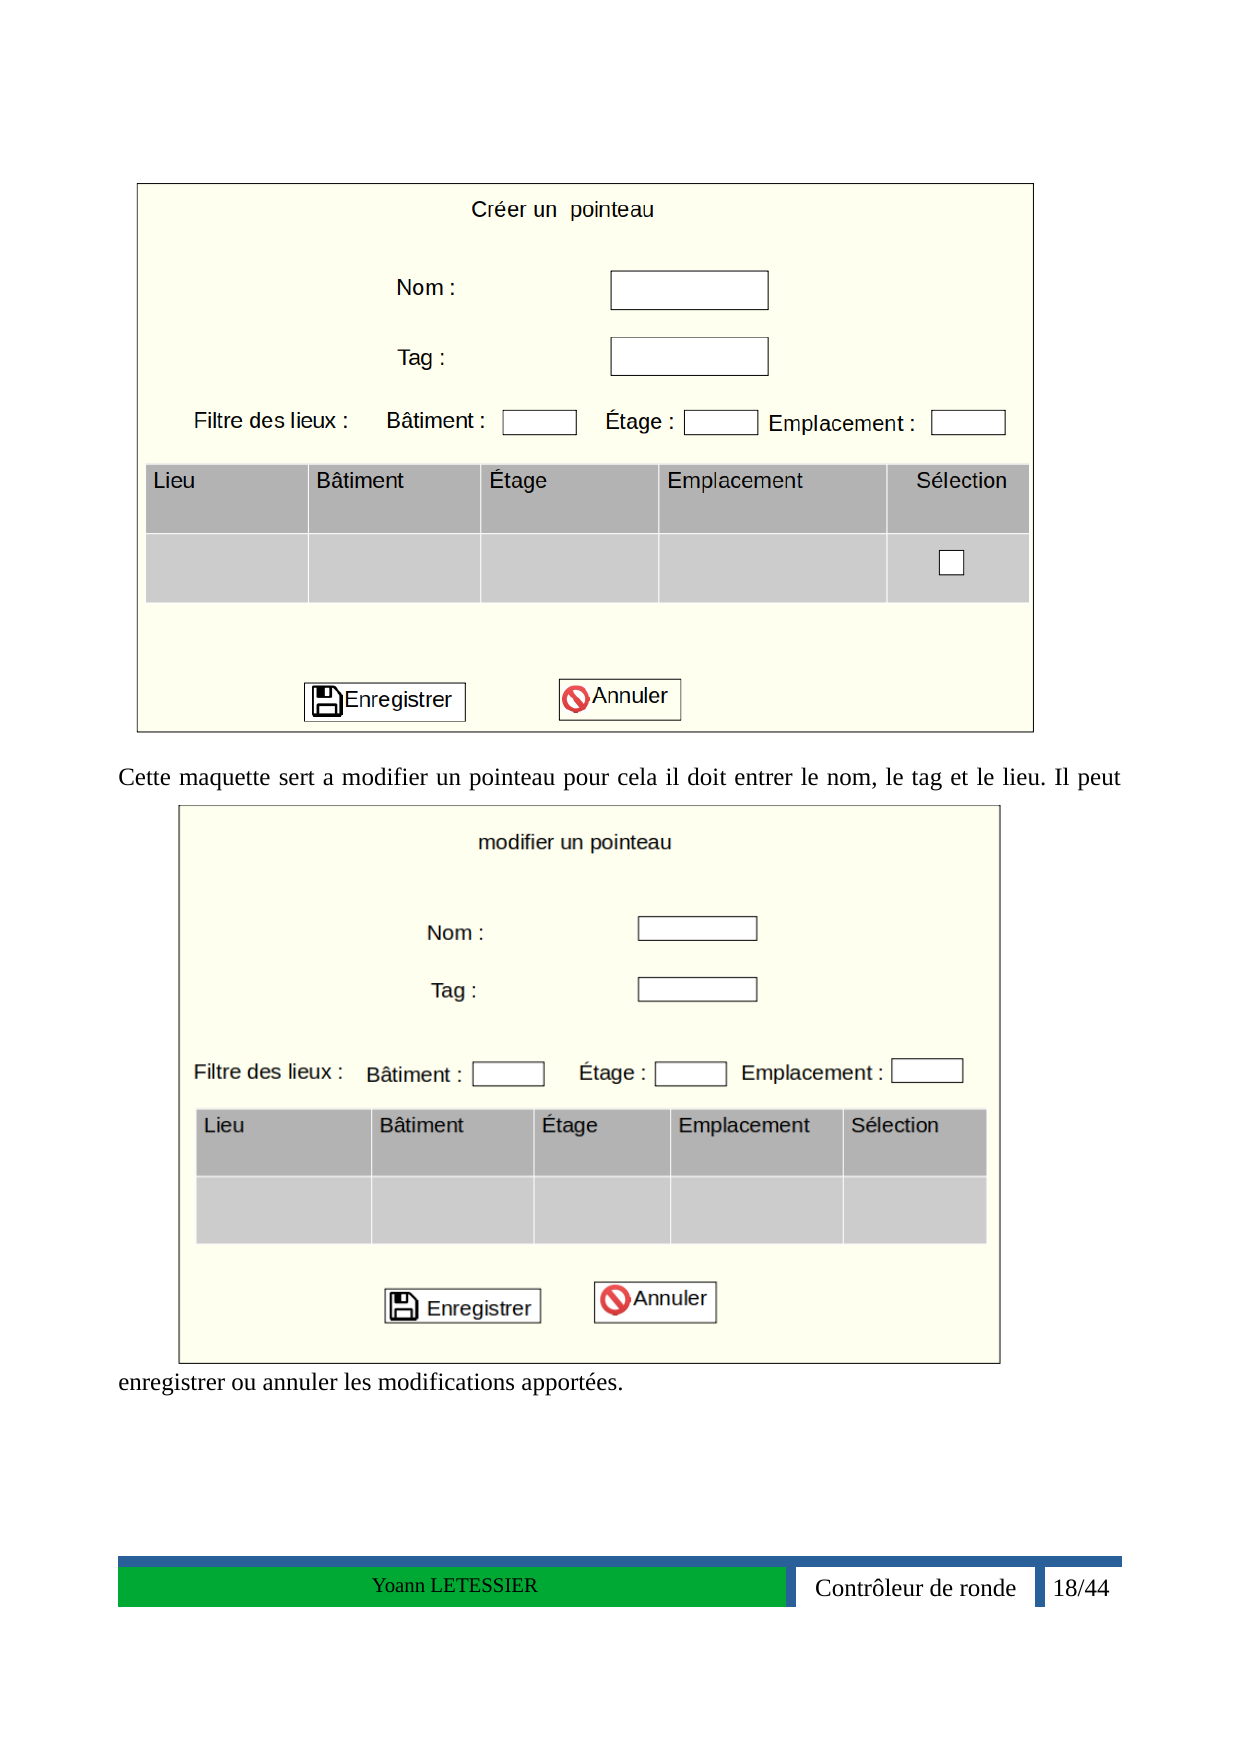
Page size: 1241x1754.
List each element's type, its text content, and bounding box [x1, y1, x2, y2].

picture [136, 182, 1035, 734]
picture [176, 805, 1002, 1367]
text Cette maquette sert a modifier un pointeau pour cela il doit entrer le nom, le tag et le lieu. Il peut enregistrer ou annuler les modifications apportées. [118, 762, 1122, 1395]
